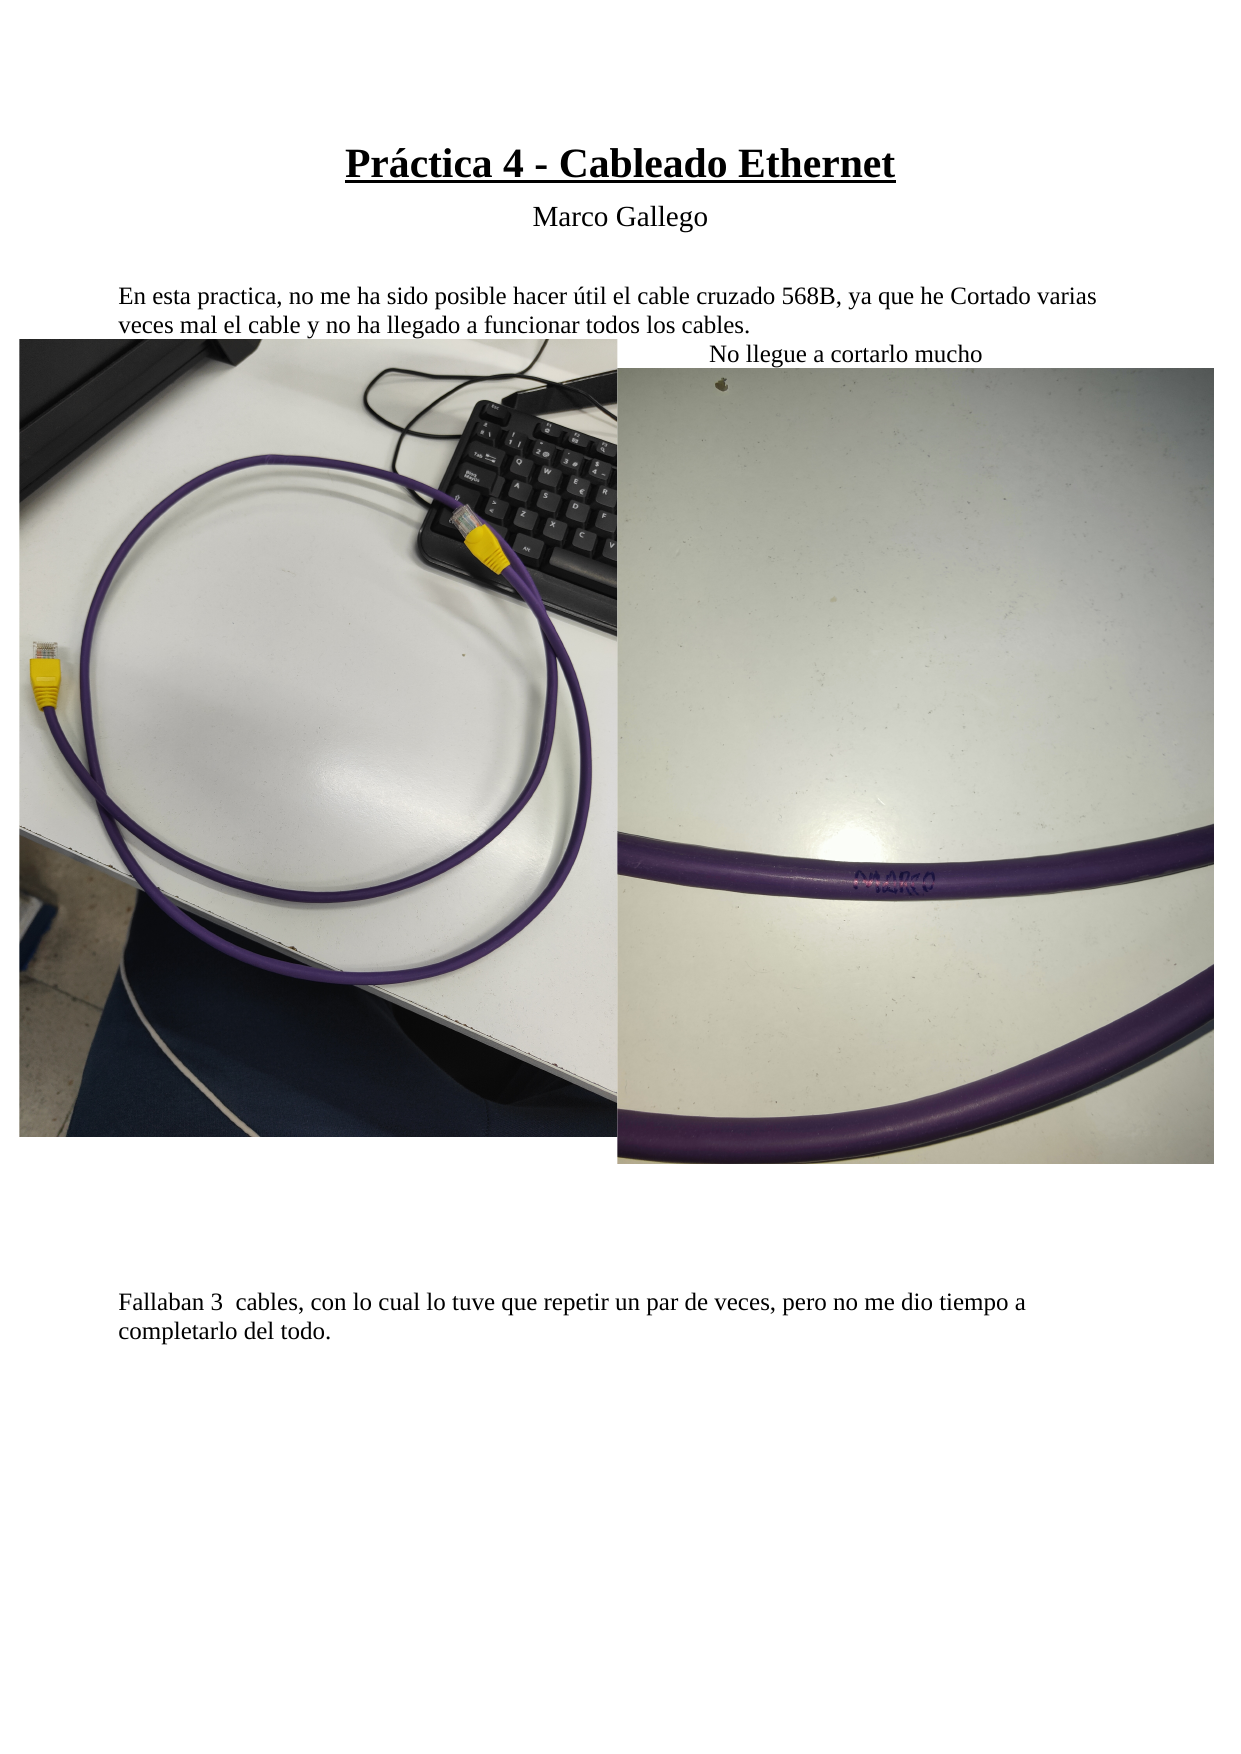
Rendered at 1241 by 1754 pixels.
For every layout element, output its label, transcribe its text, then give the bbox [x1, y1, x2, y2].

text Fallaban 3 cables, con lo cual lo tuve que repetir un par de veces, pero no me dio tiempo a completarlo del todo. [118, 1287, 1122, 1345]
subtitle Práctica 4 - Cableado Ethernet [118, 139, 1122, 187]
text En esta practica, no me ha sido posible hacer útil el cable cruzado 568B, ya que he Cortado varias veces mal el cable y no ha llegado a funcionar todos los cables. No llegue a cortarlo mucho [118, 281, 1122, 367]
text Marco Gallego [118, 199, 1122, 233]
picture [19, 339, 1214, 1164]
